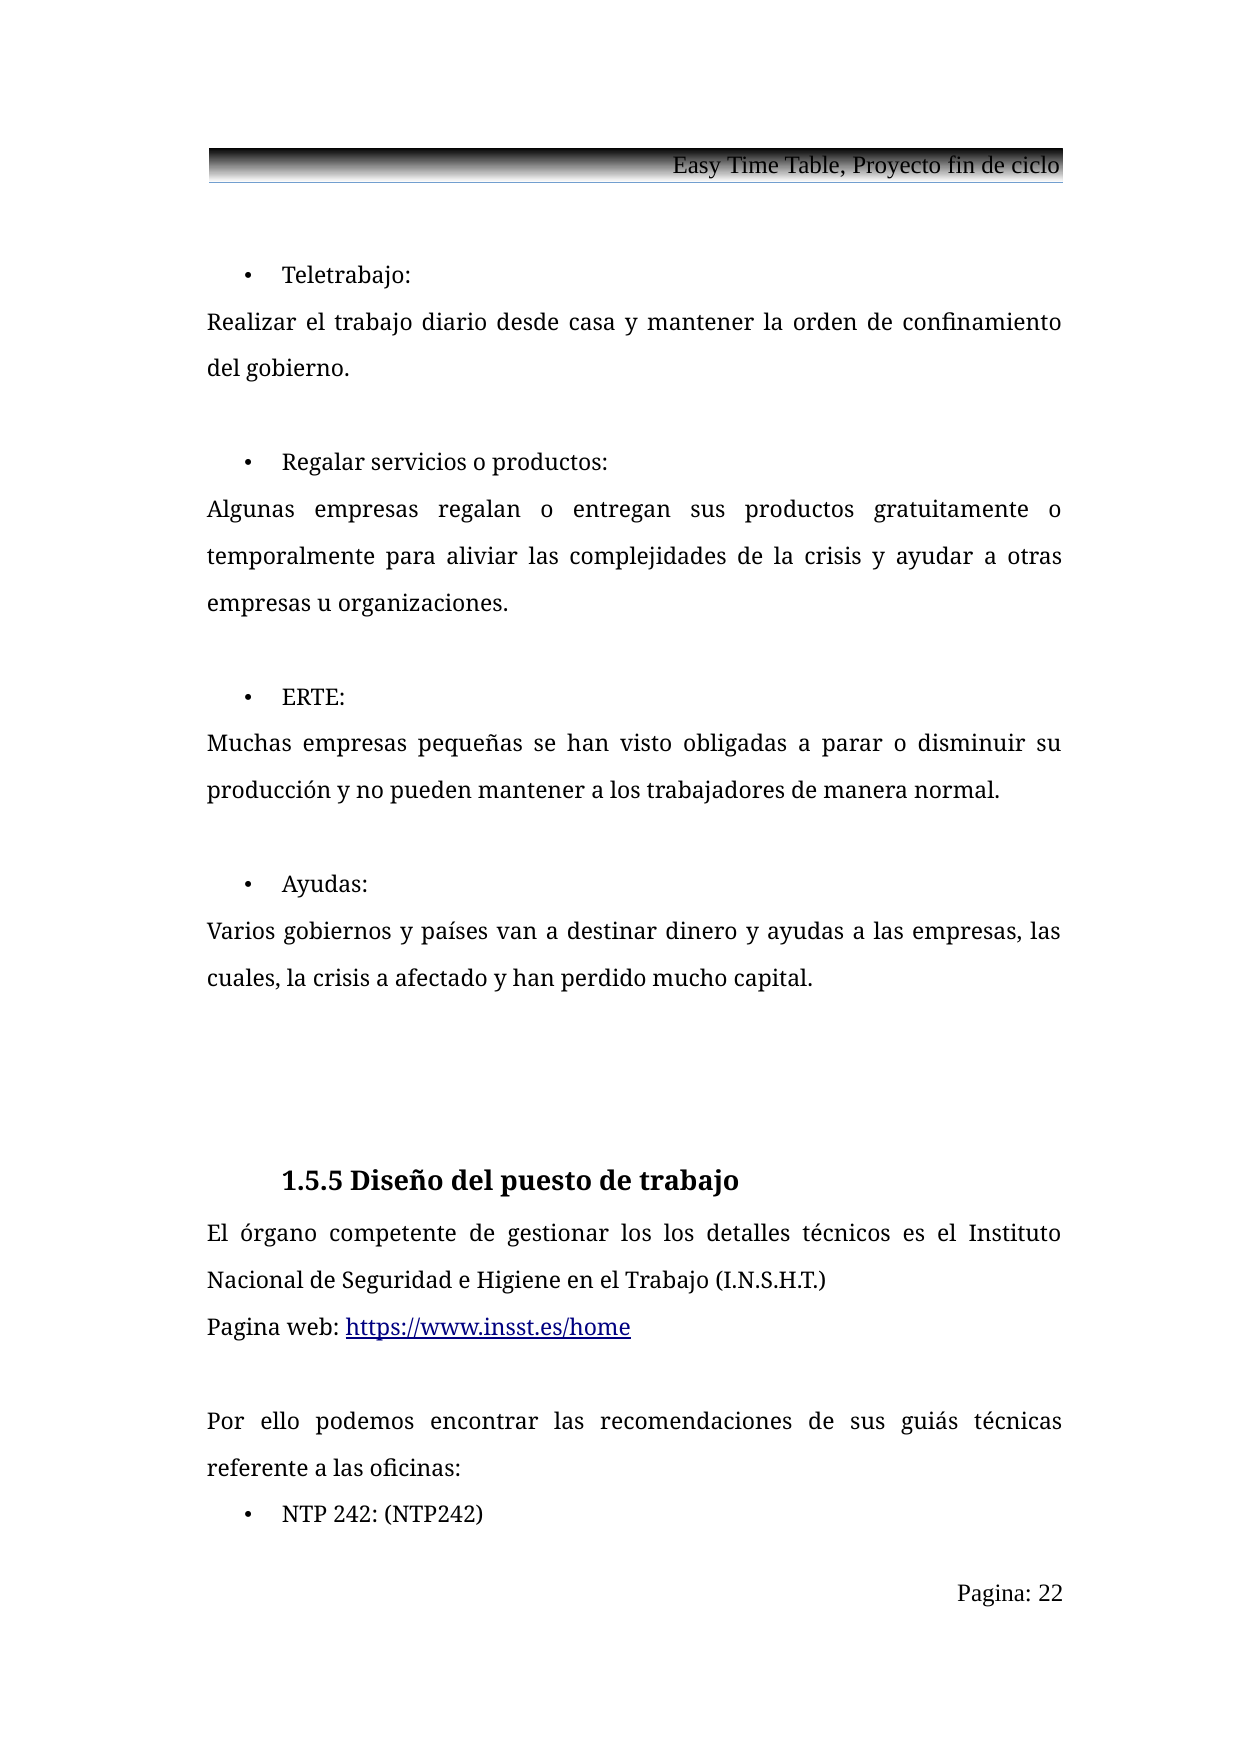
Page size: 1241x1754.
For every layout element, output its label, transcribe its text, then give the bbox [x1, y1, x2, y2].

text Realizar el trabajo diario desde casa y mantener la orden de confinamiento del gobierno. [207, 306, 1063, 384]
list NTP 242: (NTP242) [244, 1498, 1063, 1529]
text El órgano competente de gestionar los los detalles técnicos es el Instituto Nacional de Seguridad e Higiene en el Trabajo (I.N.S.H.T.) [207, 1217, 1063, 1295]
text Pagina web: https://www.insst.es/home [207, 1311, 1063, 1342]
list ERTE: [244, 681, 1063, 712]
text Algunas empresas regalan o entregan sus productos gratuitamente o temporalmente para aliviar las complejidades de la crisis y ayudar a otras empresas u organizaciones. [207, 493, 1063, 618]
text Muchas empresas pequeñas se han visto obligadas a parar o disminuir su producción y no pueden mantener a los trabajadores de manera normal. [207, 727, 1063, 806]
text Varios gobiernos y países van a destinar dinero y ayudas a las empresas, las cuales, la crisis a afectado y han perdido mucho capital. [207, 915, 1063, 993]
list Regalar servicios o productos: [244, 446, 1063, 477]
text 1.5.5 Diseño del puesto de trabajo [207, 1162, 1063, 1199]
list Teletrabajo: [244, 259, 1063, 290]
text Por ello podemos encontrar las recomendaciones de sus guiás técnicas referente a las oficinas: [207, 1404, 1063, 1483]
list Ayudas: [244, 868, 1063, 899]
